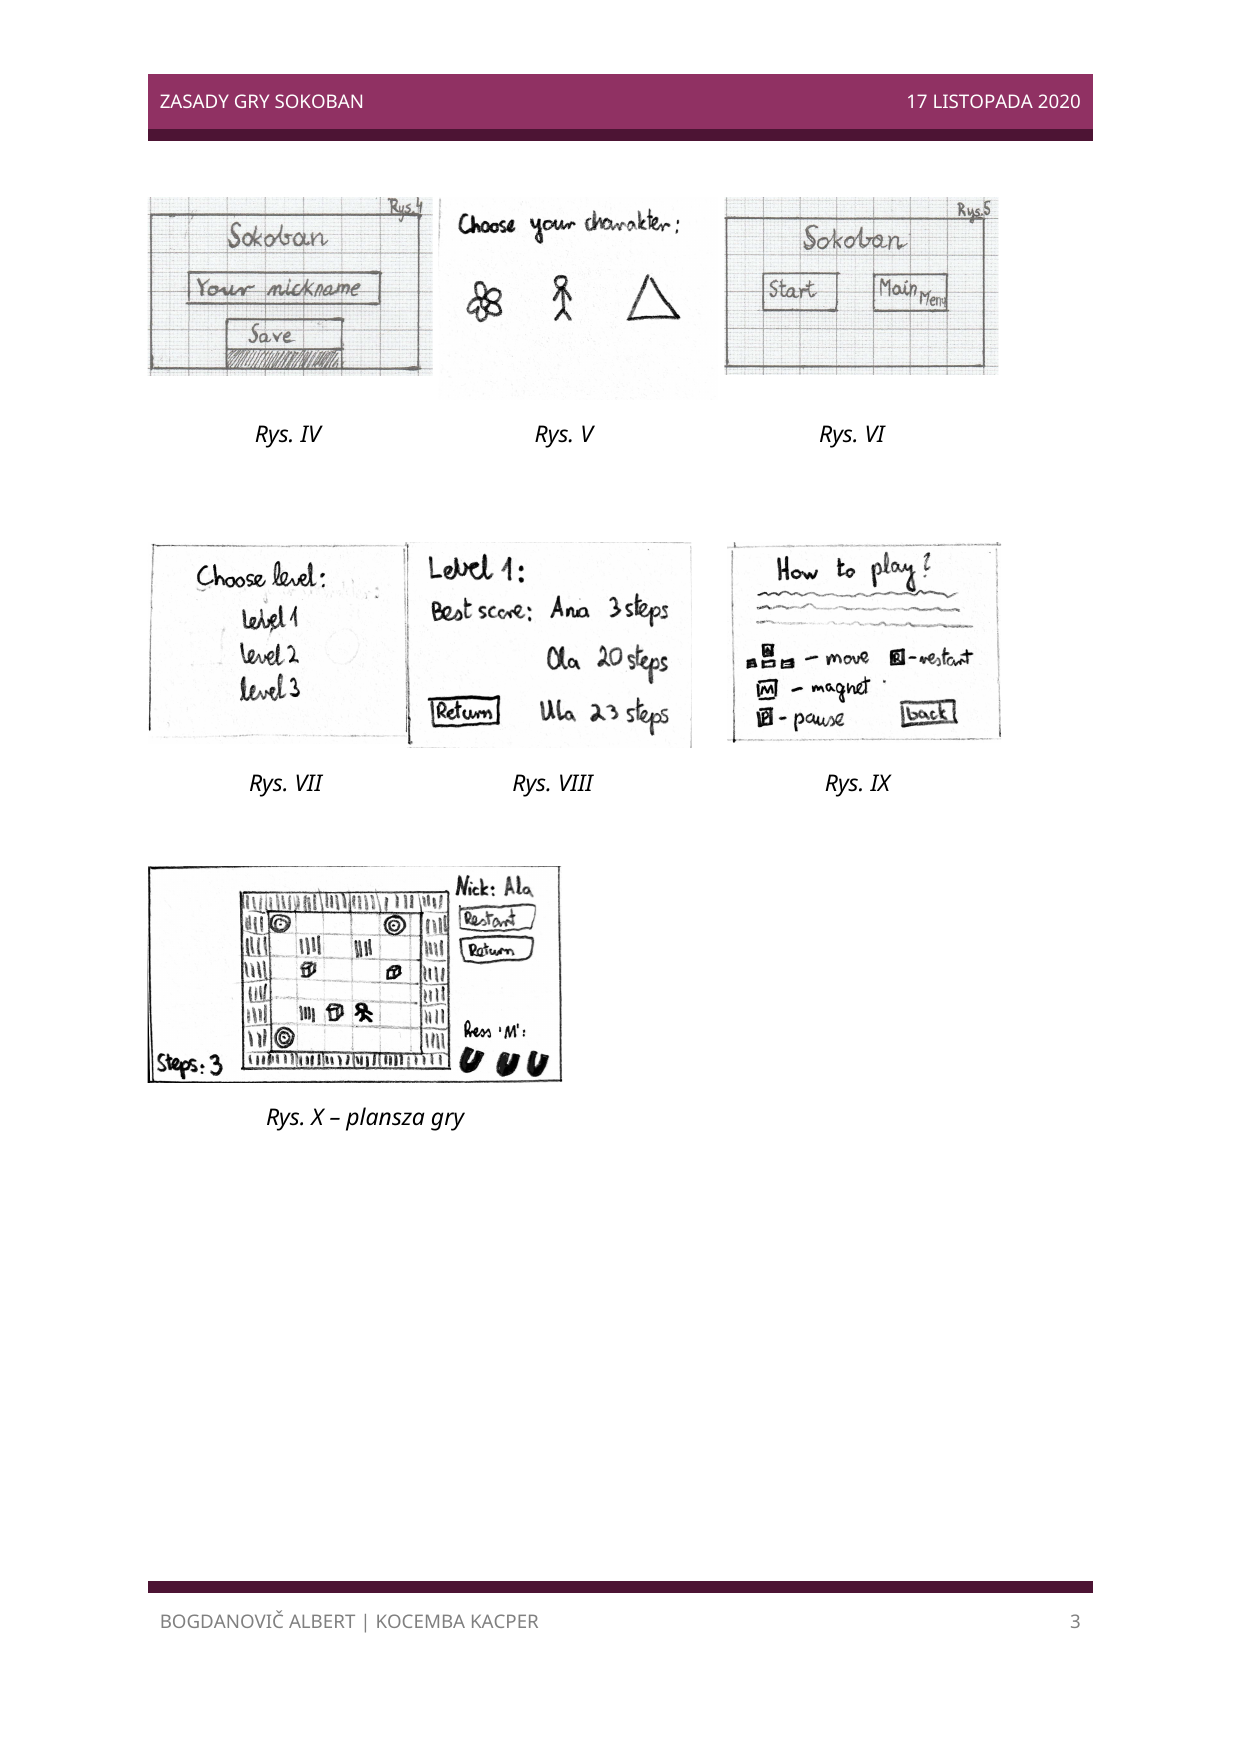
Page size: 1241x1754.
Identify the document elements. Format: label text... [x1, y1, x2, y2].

text Rys. VII Rys. VIII Rys. IX [148, 766, 1093, 798]
text Rys. X – plansza gry [148, 1101, 1093, 1133]
text Rys. IV Rys. V Rys. VI [148, 418, 1093, 449]
